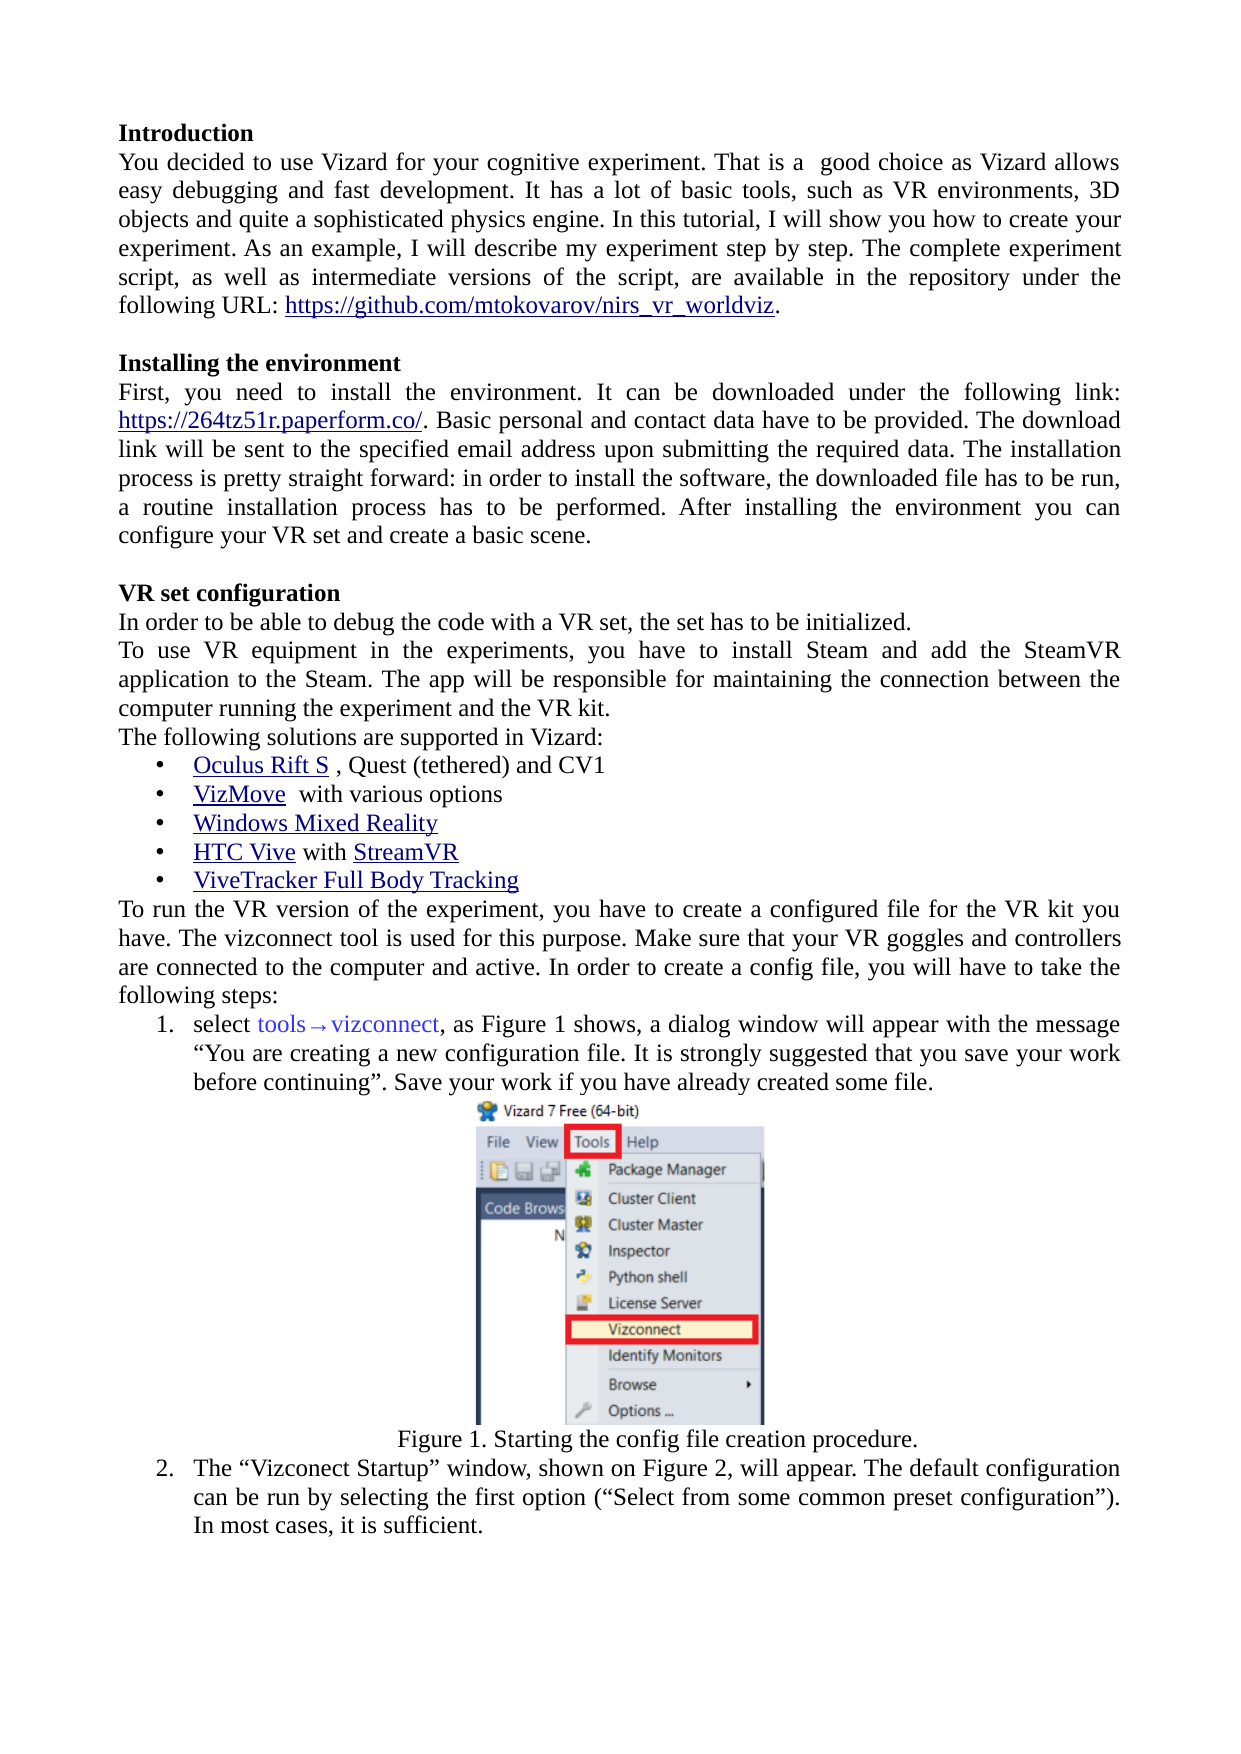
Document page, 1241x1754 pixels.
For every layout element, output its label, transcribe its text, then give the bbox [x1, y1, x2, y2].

text To run the VR version of the experiment, you have to create a configured file for the VR kit you have. The vizconnect tool is used for this purpose. Make sure that your VR goggles and controllers are connected to the computer and active. In order to create a config file, you will have to take the following steps: [118, 894, 1122, 1009]
list select tools→vizconnect, as Figure 1 shows, a dialog window will appear with the message “You are creating a new configuration file. It is strongly suggested that you save your work before continuing”. Save your work if you have already created some file. [156, 1009, 1122, 1096]
list Figure 1. Starting the config file creation procedure. [156, 1096, 1122, 1453]
text In order to be able to debug the code with a VR set, the set has to be initialized. [118, 607, 1122, 636]
list Oculus Rift S , Quest (tethered) and CV1 [156, 751, 1122, 779]
list Windows Mixed Reality [156, 808, 1122, 837]
list HTC Vive with StreamVR [156, 837, 1122, 866]
text Installing the environment [118, 348, 1122, 377]
picture [475, 1095, 765, 1425]
list The “Vizconect Startup” window, shown on Figure 2, will appear. The default configuration can be run by selecting the first option (“Select from some common preset configuration”). In most cases, it is sufficient. [156, 1453, 1122, 1539]
text First, you need to install the environment. It can be downloaded under the following link: https://264tz51r.paperform.co/. Basic personal and contact data have to be provided. The download link will be sent to the specified email address upon submitting the required data. The installation process is pretty straight forward: in order to install the software, the downloaded file has to be run, a routine installation process has to be performed. After installing the environment you can configure your VR set and create a basic scene. [118, 377, 1122, 549]
text Introduction [118, 118, 1122, 147]
list VizMove with various options [156, 779, 1122, 808]
text You decided to use Vizard for your cognitive experiment. That is a good choice as Vizard allows easy debugging and fast development. It has a lot of basic tools, such as VR environments, 3D objects and quite a sophisticated physics engine. In this tutorial, I will show you how to create your experiment. As an example, I will describe my experiment step by step. The complete experiment script, as well as intermediate versions of the script, are available in the repository under the following URL: https://github.com/mtokovarov/nirs_vr_worldviz. [118, 147, 1122, 319]
text VR set configuration [118, 578, 1122, 607]
list ViveTracker Full Body Tracking [156, 866, 1122, 894]
text To use VR equipment in the experiments, you have to install Steam and add the SteamVR application to the Steam. The app will be responsible for maintaining the connection between the computer running the experiment and the VR kit. [118, 636, 1122, 722]
text The following solutions are supported in Vizard: [118, 722, 1122, 751]
